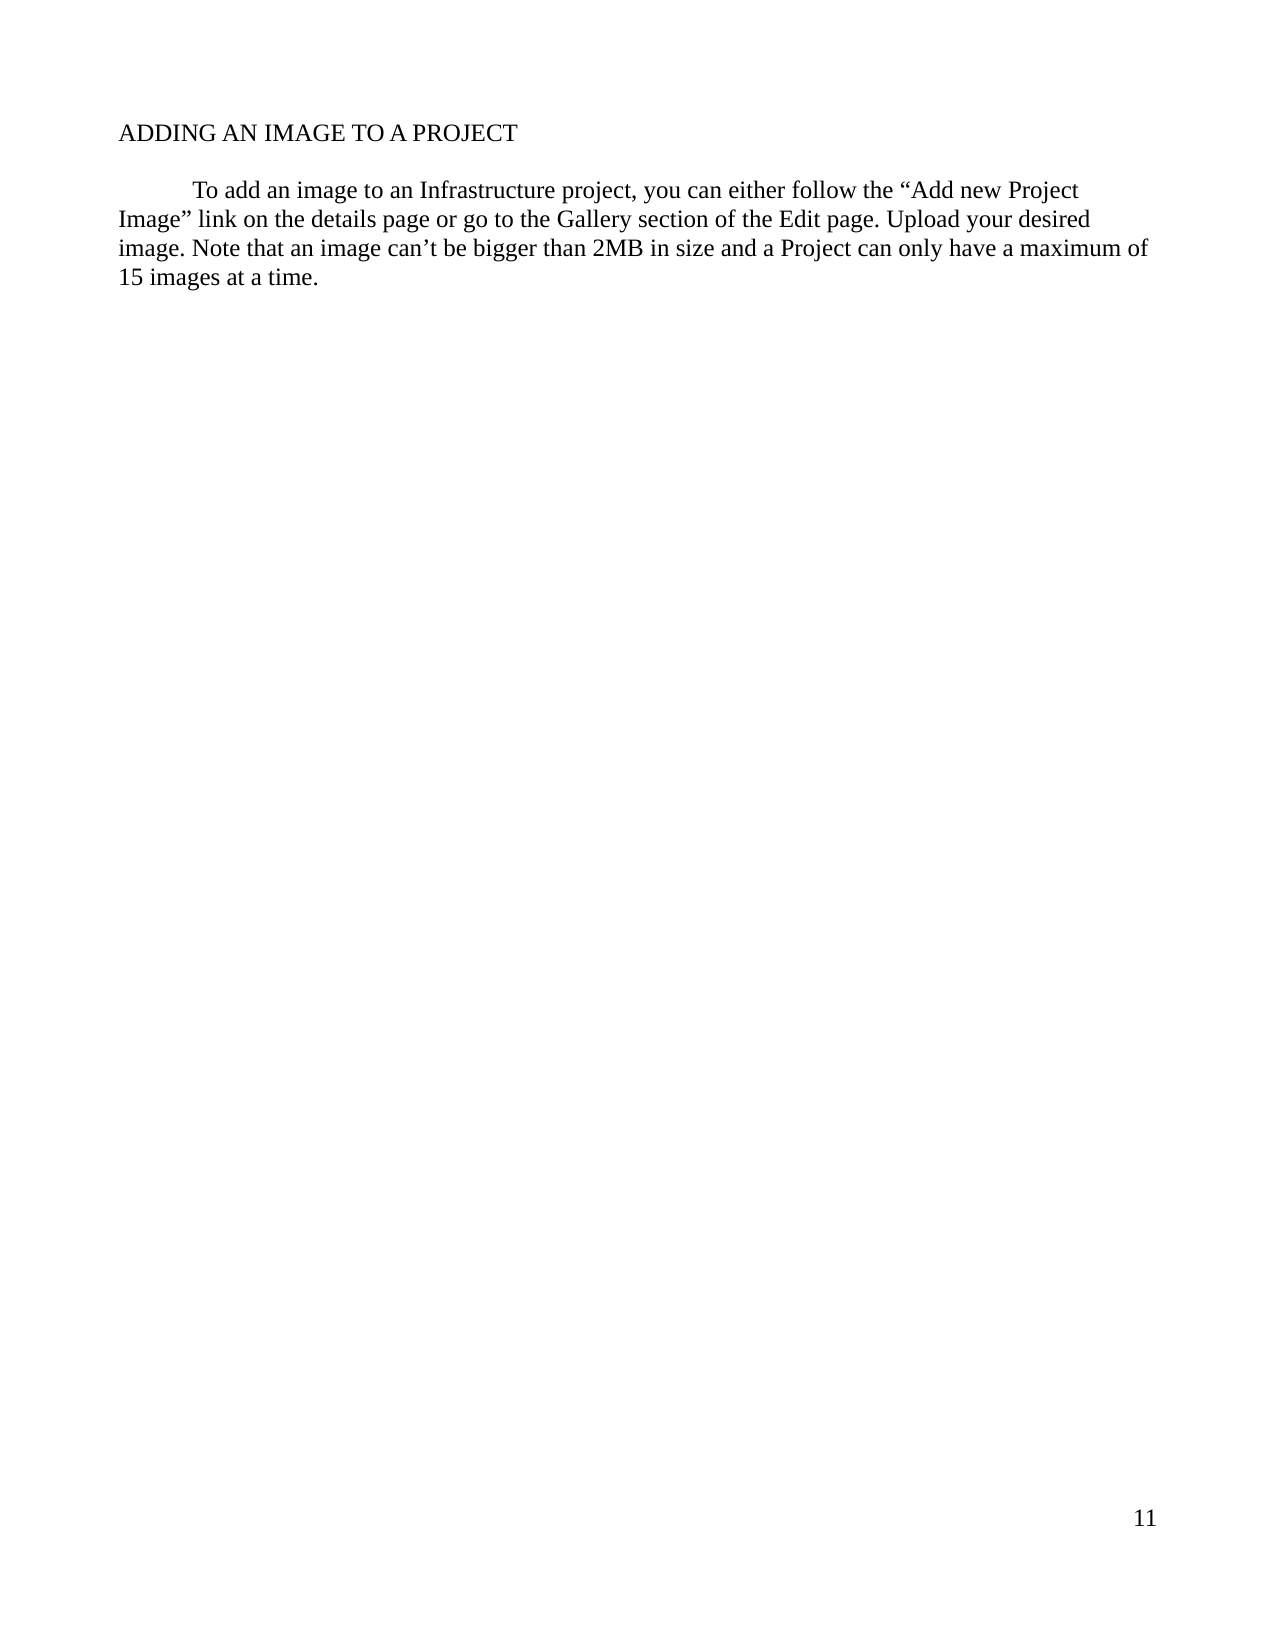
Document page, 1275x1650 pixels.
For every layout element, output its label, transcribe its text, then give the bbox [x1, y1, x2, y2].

text ADDING AN IMAGE TO A PROJECT [118, 118, 1157, 147]
text To add an image to an Infrastructure project, you can either follow the “Add new Project Image” link on the details page or go to the Gallery section of the Edit page. Upload your desired image. Note that an image can’t be bigger than 2MB in size and a Project can only have a maximum of 15 images at a time. [118, 176, 1157, 291]
